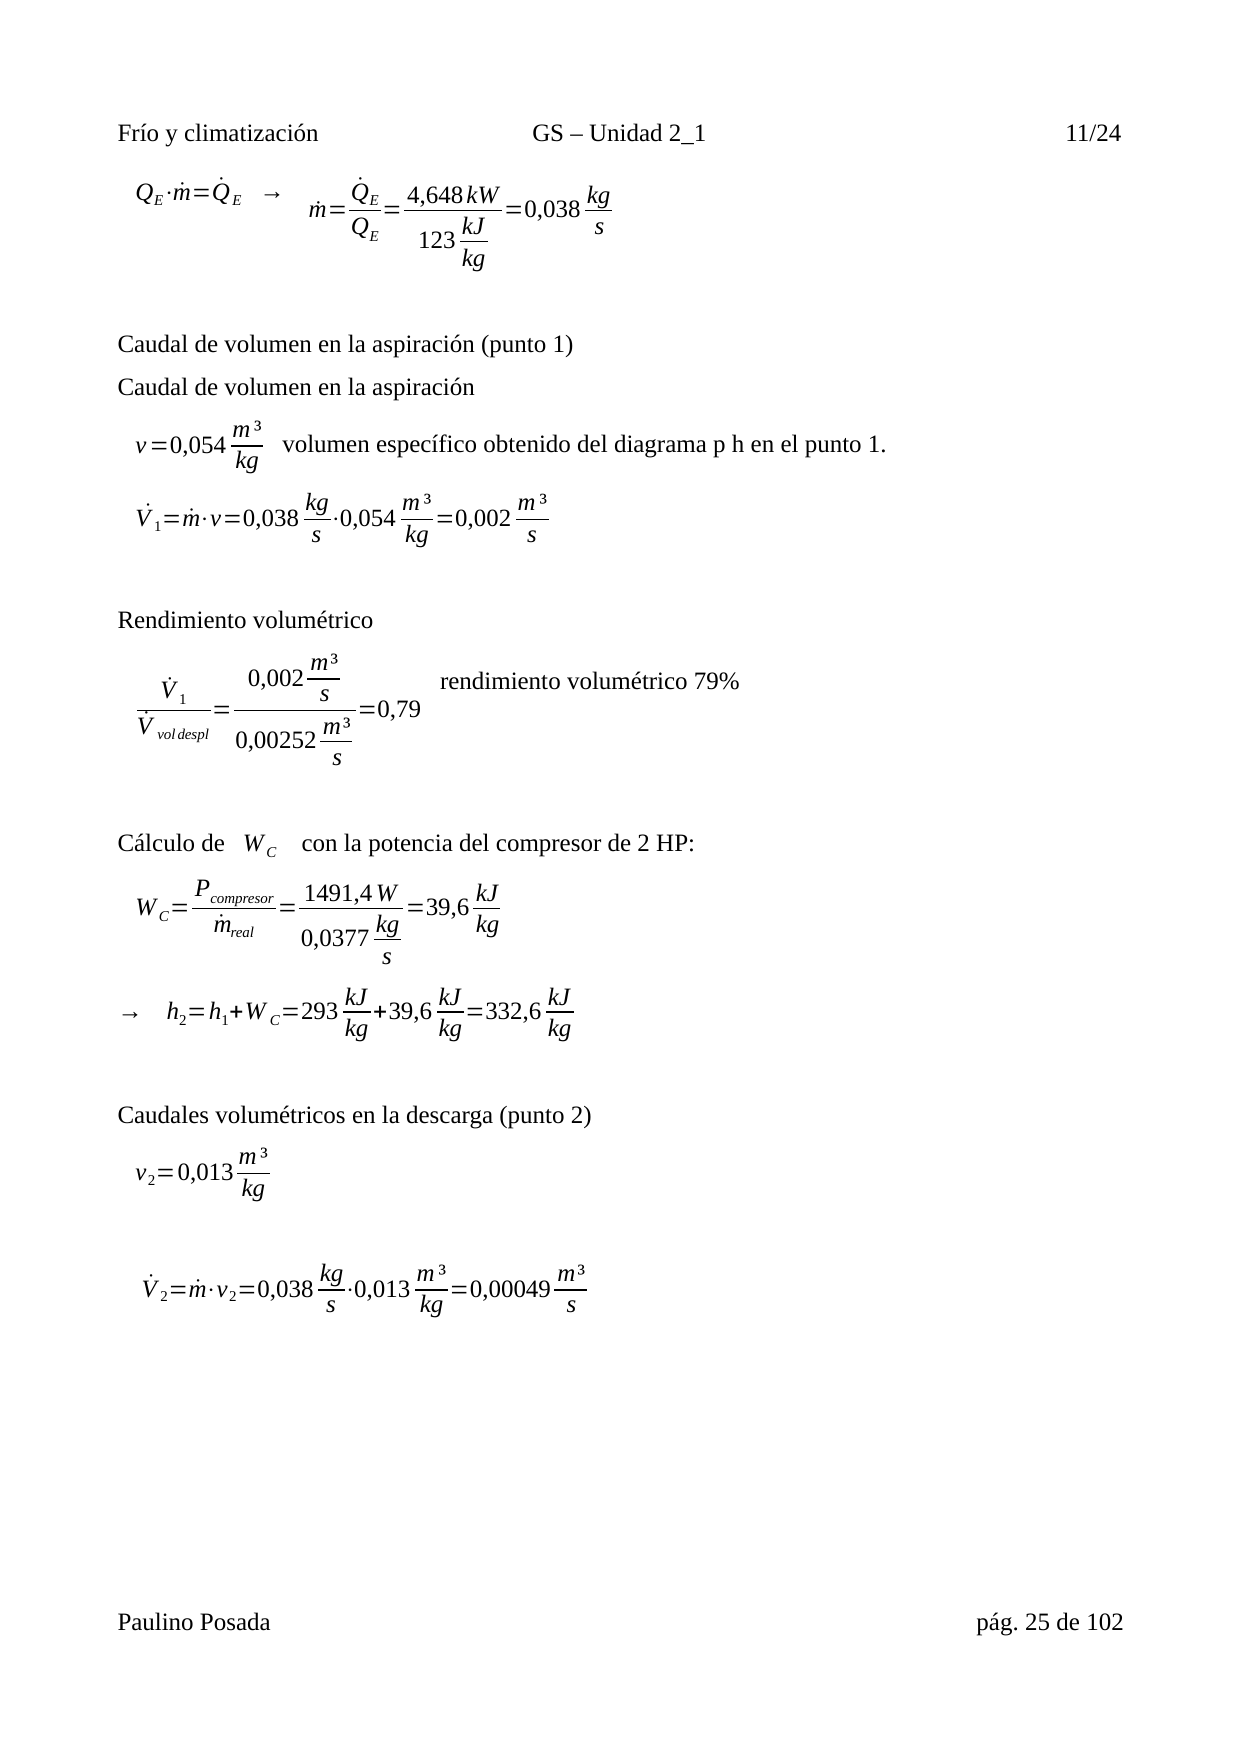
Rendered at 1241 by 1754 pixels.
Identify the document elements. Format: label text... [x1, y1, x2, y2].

text → [117, 176, 1123, 272]
text Rendimiento volumétrico [117, 606, 1123, 634]
text Cálculo de con la potencia del compresor de 2 HP: [117, 828, 1123, 861]
text rendimiento volumétrico 79% [117, 649, 1123, 771]
text Caudal de volumen en la aspiración (punto 1) [117, 329, 1123, 358]
text → [117, 983, 1123, 1042]
text volumen específico obtenido del diagrama p h en el punto 1. [117, 416, 1123, 475]
text Caudales volumétricos en la descarga (punto 2) [117, 1100, 1123, 1128]
text Caudal de volumen en la aspiración [117, 372, 1123, 401]
